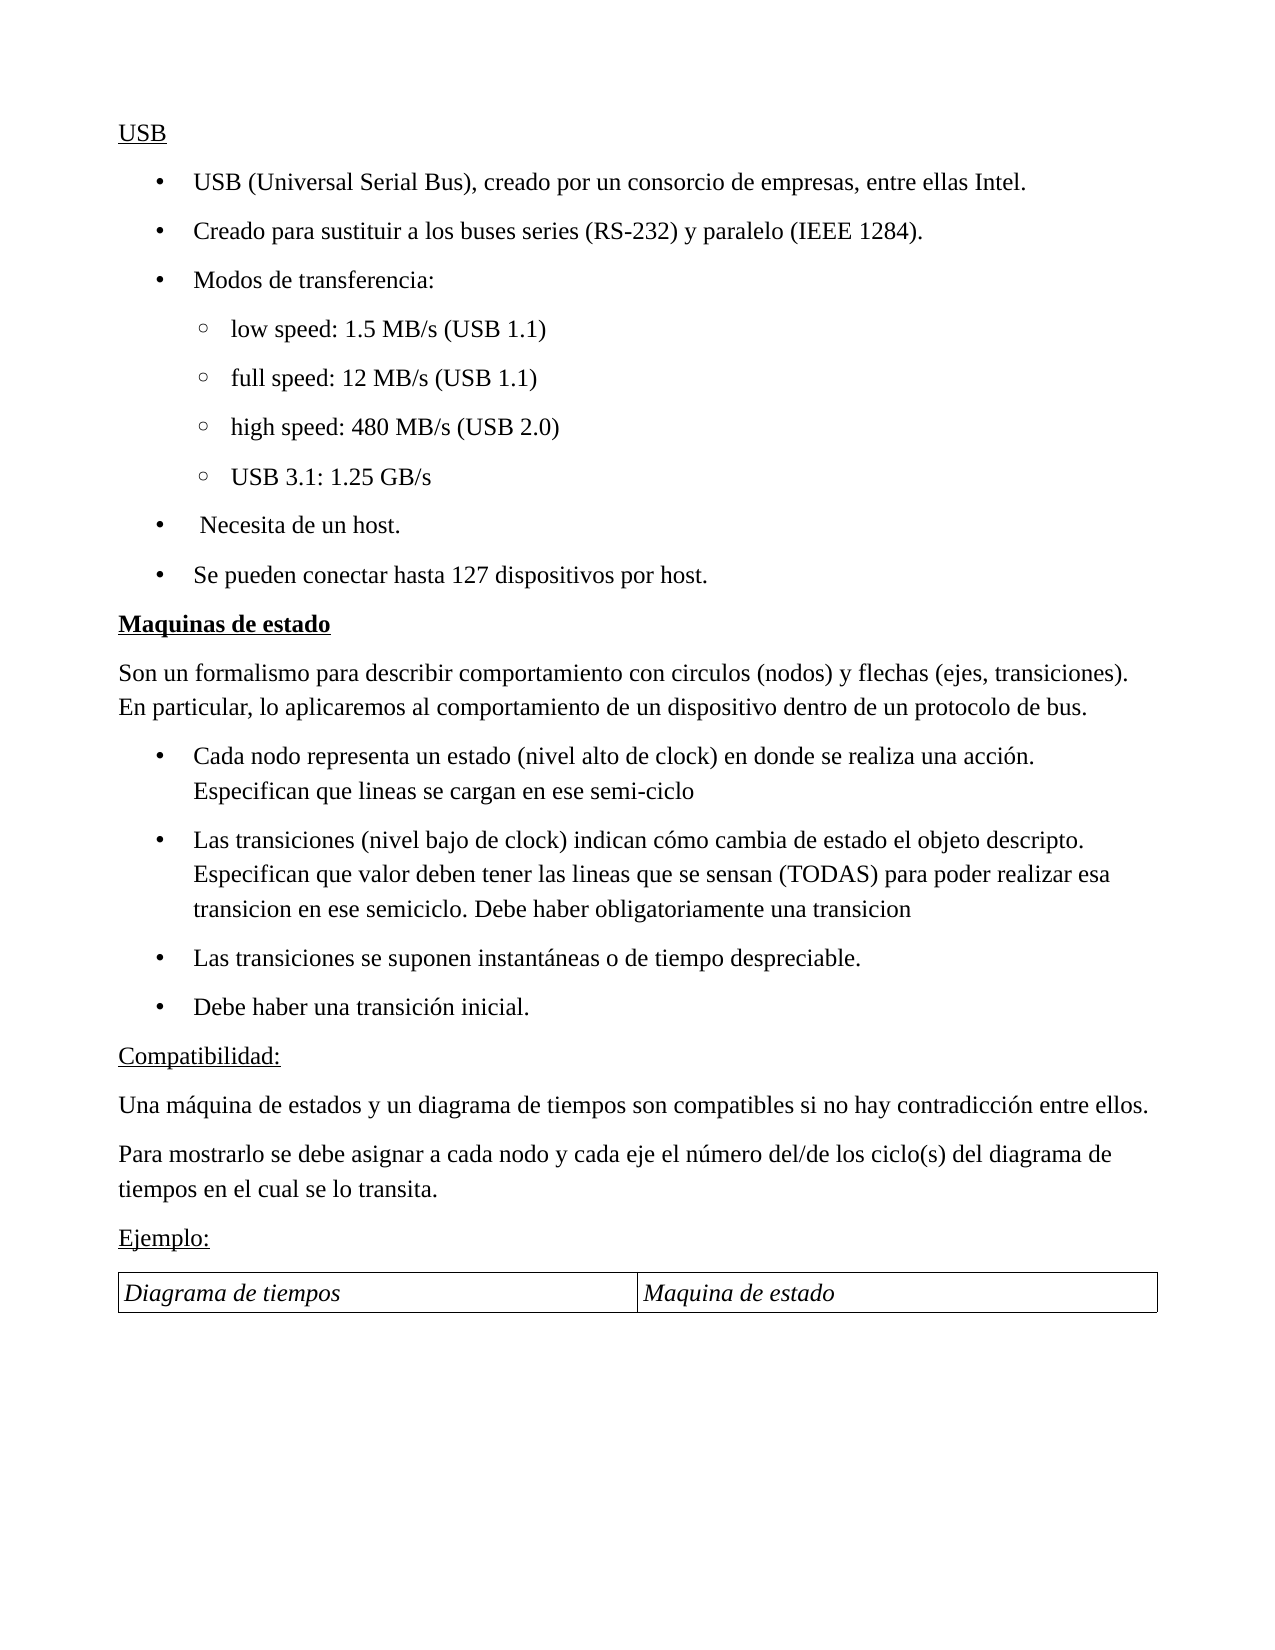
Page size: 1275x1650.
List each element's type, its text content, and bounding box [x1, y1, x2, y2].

text Ejemplo: [118, 1223, 1157, 1251]
text Maquinas de estado [118, 609, 1157, 637]
list full speed: 12 MB/s (USB 1.1) [193, 363, 1157, 392]
list USB 3.1: 1.25 GB/s [193, 462, 1157, 490]
list Las transiciones se suponen instantáneas o de tiempo despreciable. [156, 943, 1157, 972]
table_header Maquina de estado [638, 1273, 1157, 1312]
list high speed: 480 MB/s (USB 2.0) [193, 412, 1157, 441]
list Las transiciones (nivel bajo de clock) indican cómo cambia de estado el objeto descripto. Especifican que valor deben tener las lineas que se sensan (TODAS) para poder realizar esa transicion en ese semiciclo. Debe haber obligatoriamente una transicion [156, 825, 1157, 923]
list USB (Universal Serial Bus), creado por un consorcio de empresas, entre ellas Intel. [156, 167, 1157, 196]
list Modos de transferencia: [156, 265, 1157, 294]
text Compatibilidad: [118, 1041, 1157, 1070]
list Creado para sustituir a los buses series (RS-232) y paralelo (IEEE 1284). [156, 216, 1157, 245]
text USB [118, 118, 1157, 147]
text Una máquina de estados y un diagrama de tiempos son compatibles si no hay contradicción entre ellos. [118, 1090, 1157, 1119]
text Son un formalismo para describir comportamiento con circulos (nodos) y flechas (ejes, transiciones). En particular, lo aplicaremos al comportamiento de un dispositivo dentro de un protocolo de bus. [118, 658, 1157, 721]
list low speed: 1.5 MB/s (USB 1.1) [193, 314, 1157, 343]
list Debe haber una transición inicial. [156, 992, 1157, 1021]
list Cada nodo representa un estado (nivel alto de clock) en donde se realiza una acción. Especifican que lineas se cargan en ese semi-ciclo [156, 741, 1157, 804]
list Se pueden conectar hasta 127 dispositivos por host. [156, 560, 1157, 588]
text Para mostrarlo se debe asignar a cada nodo y cada eje el número del/de los ciclo(s) del diagrama de tiempos en el cual se lo transita. [118, 1139, 1157, 1202]
table_header Diagrama de tiempos [119, 1273, 637, 1312]
list Necesita de un host. [156, 511, 1157, 539]
